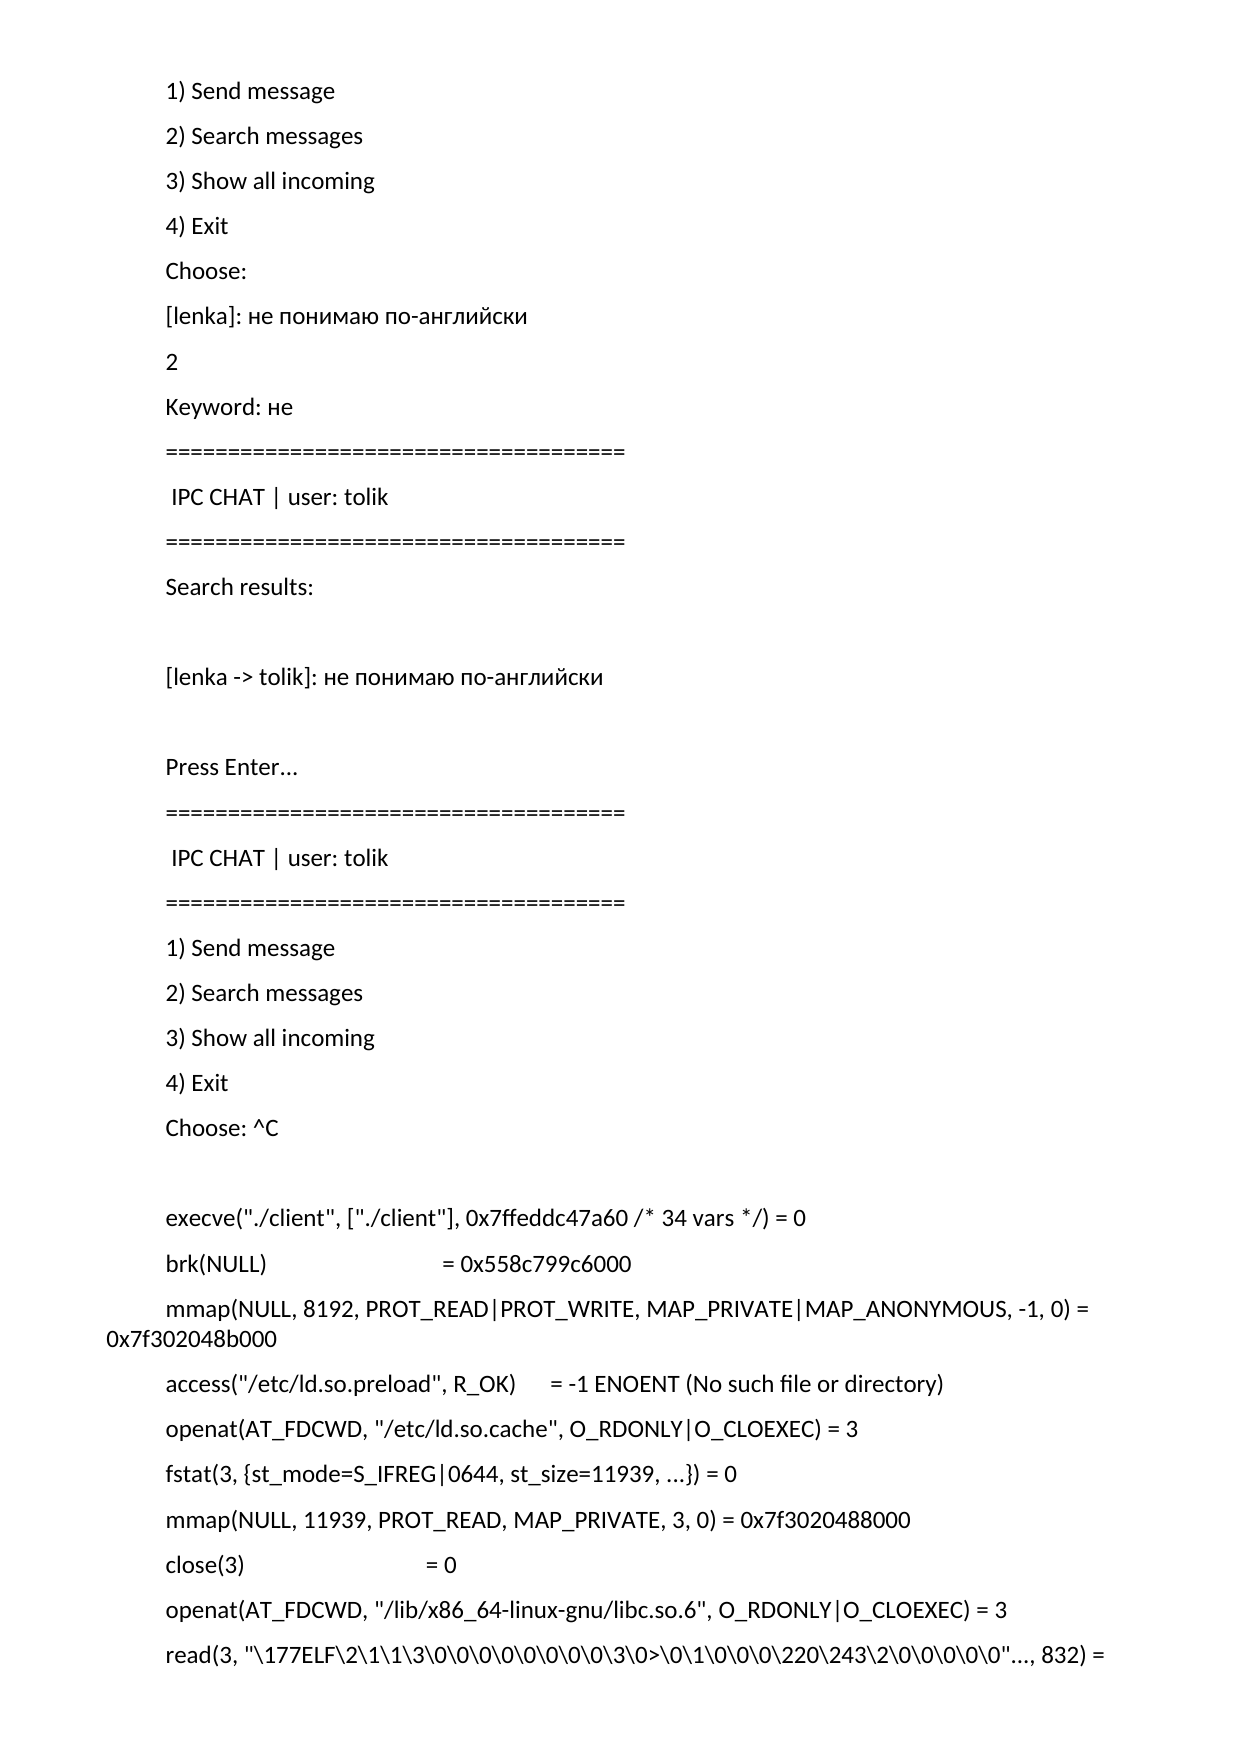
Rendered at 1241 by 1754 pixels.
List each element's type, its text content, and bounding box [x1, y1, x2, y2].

text fstat(3, {st_mode=S_IFREG|0644, st_size=11939, ...}) = 0 [106, 1459, 1147, 1489]
text 4) Exit [106, 210, 1147, 241]
text 2 [106, 346, 1147, 376]
text read(3, "\177ELF\2\1\1\3\0\0\0\0\0\0\0\0\3\0>\0\1\0\0\0\220\243\2\0\0\0\0\0"..., 832) = [106, 1639, 1147, 1669]
text IPC CHAT | user: tolik [106, 481, 1147, 511]
text ===================================== [106, 887, 1147, 917]
text Search results: [106, 571, 1147, 602]
text close(3) = 0 [106, 1549, 1147, 1579]
text 2) Search messages [106, 977, 1147, 1008]
text ===================================== [106, 797, 1147, 827]
text ===================================== [106, 526, 1147, 557]
text 4) Exit [106, 1067, 1147, 1098]
text brk(NULL) = 0x558c799c6000 [106, 1248, 1147, 1278]
text Press Enter... [106, 752, 1147, 782]
text openat(AT_FDCWD, "/etc/ld.so.cache", O_RDONLY|O_CLOEXEC) = 3 [106, 1413, 1147, 1444]
text mmap(NULL, 11939, PROT_READ, MAP_PRIVATE, 3, 0) = 0x7f3020488000 [106, 1504, 1147, 1534]
text 1) Send message [106, 932, 1147, 962]
text 2) Search messages [106, 120, 1147, 151]
text 1) Send message [106, 75, 1147, 106]
text mmap(NULL, 8192, PROT_READ|PROT_WRITE, MAP_PRIVATE|MAP_ANONYMOUS, -1, 0) = 0x7f302048b000 [106, 1293, 1147, 1354]
text ===================================== [106, 436, 1147, 466]
text Keyword: не [106, 391, 1147, 421]
text access("/etc/ld.so.preload", R_OK) = -1 ENOENT (No such file or directory) [106, 1368, 1147, 1399]
text openat(AT_FDCWD, "/lib/x86_64-linux-gnu/libc.so.6", O_RDONLY|O_CLOEXEC) = 3 [106, 1594, 1147, 1624]
text [lenka]: не понимаю по-английски [106, 301, 1147, 331]
text [lenka -> tolik]: не понимаю по-английски [106, 661, 1147, 692]
text 3) Show all incoming [106, 1022, 1147, 1053]
text IPC CHAT | user: tolik [106, 842, 1147, 872]
text 3) Show all incoming [106, 165, 1147, 196]
text Choose: ^C [106, 1112, 1147, 1143]
text execve("./client", ["./client"], 0x7ffeddc47a60 /* 34 vars */) = 0 [106, 1203, 1147, 1233]
text Choose: [106, 255, 1147, 286]
